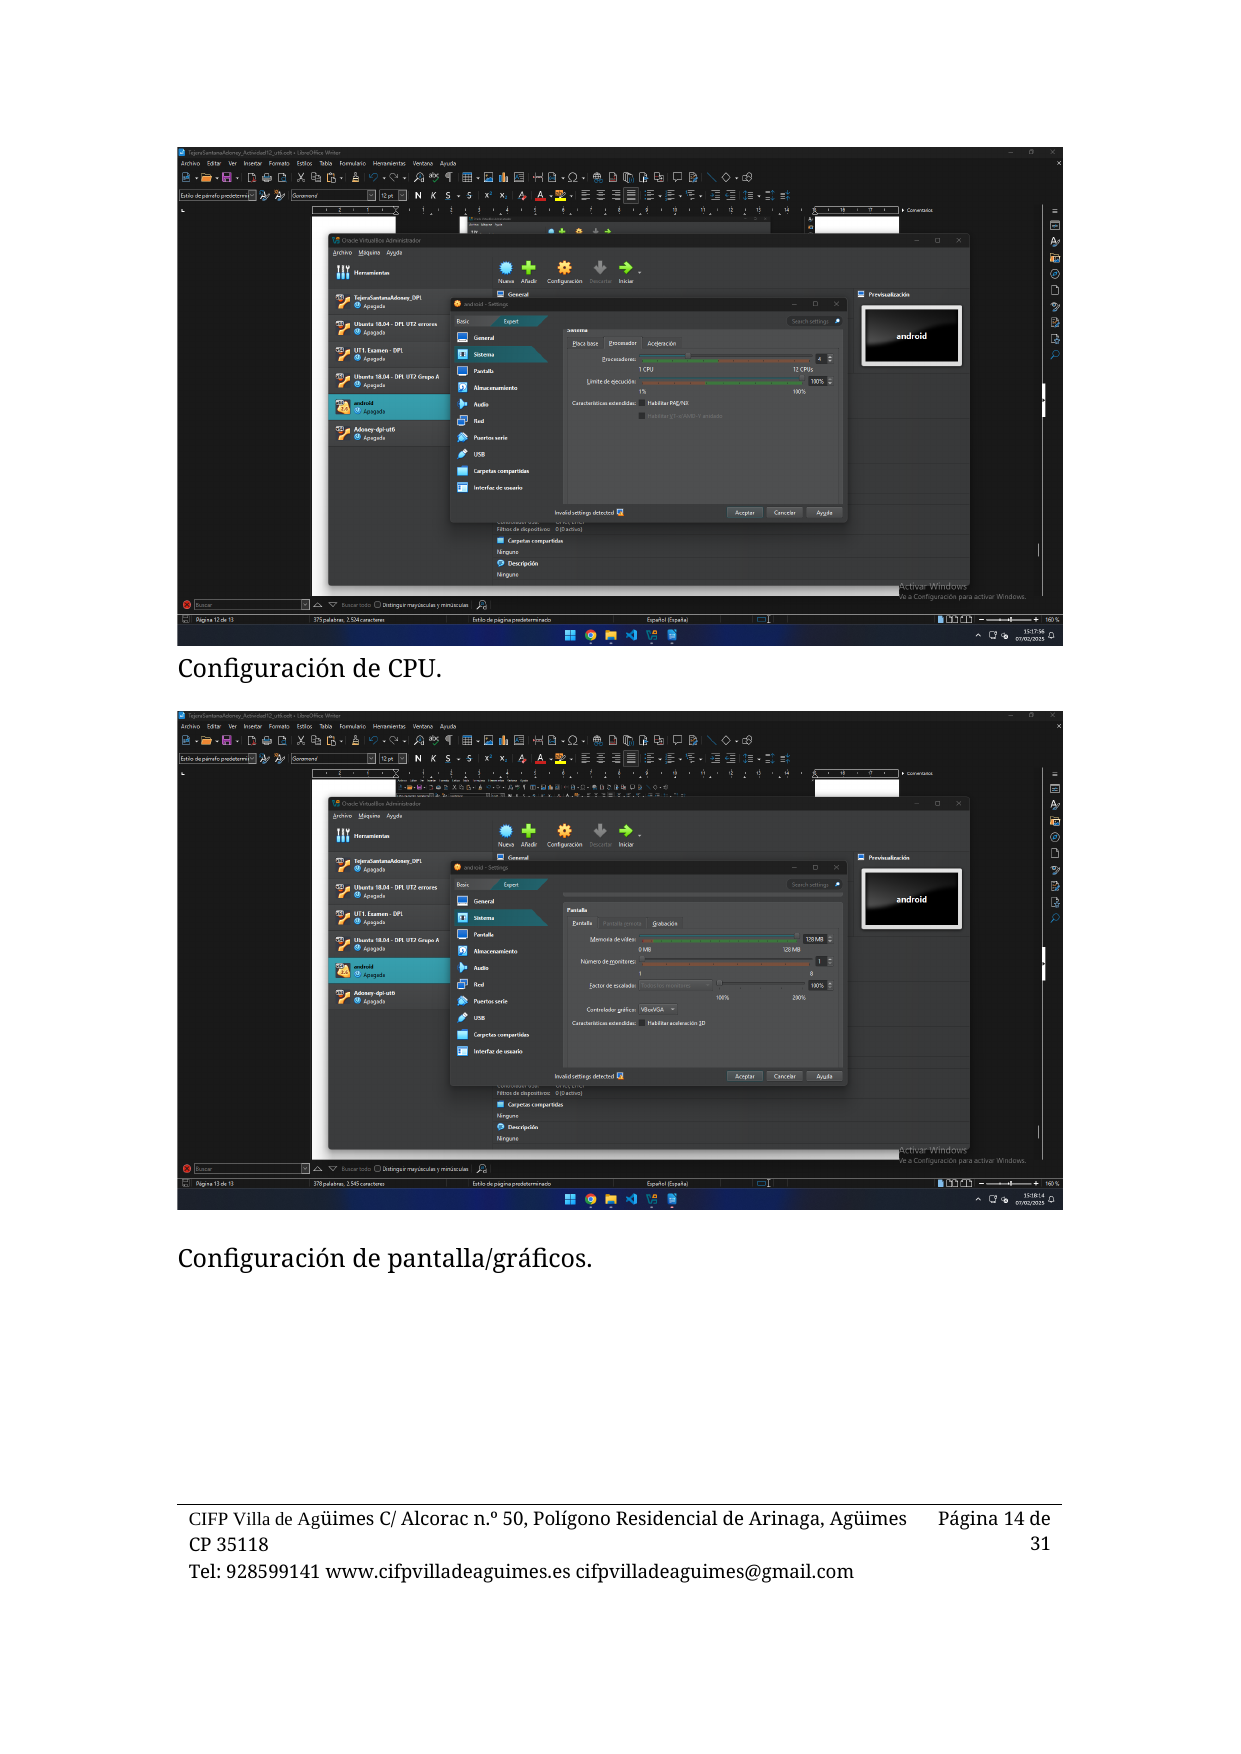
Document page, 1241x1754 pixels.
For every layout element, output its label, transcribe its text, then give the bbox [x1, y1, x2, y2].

picture [177, 711, 1063, 1210]
text Configuración de CPU. [177, 646, 1063, 685]
text Configuración de pantalla/gráficos. [177, 1210, 1063, 1274]
picture [177, 147, 1063, 646]
